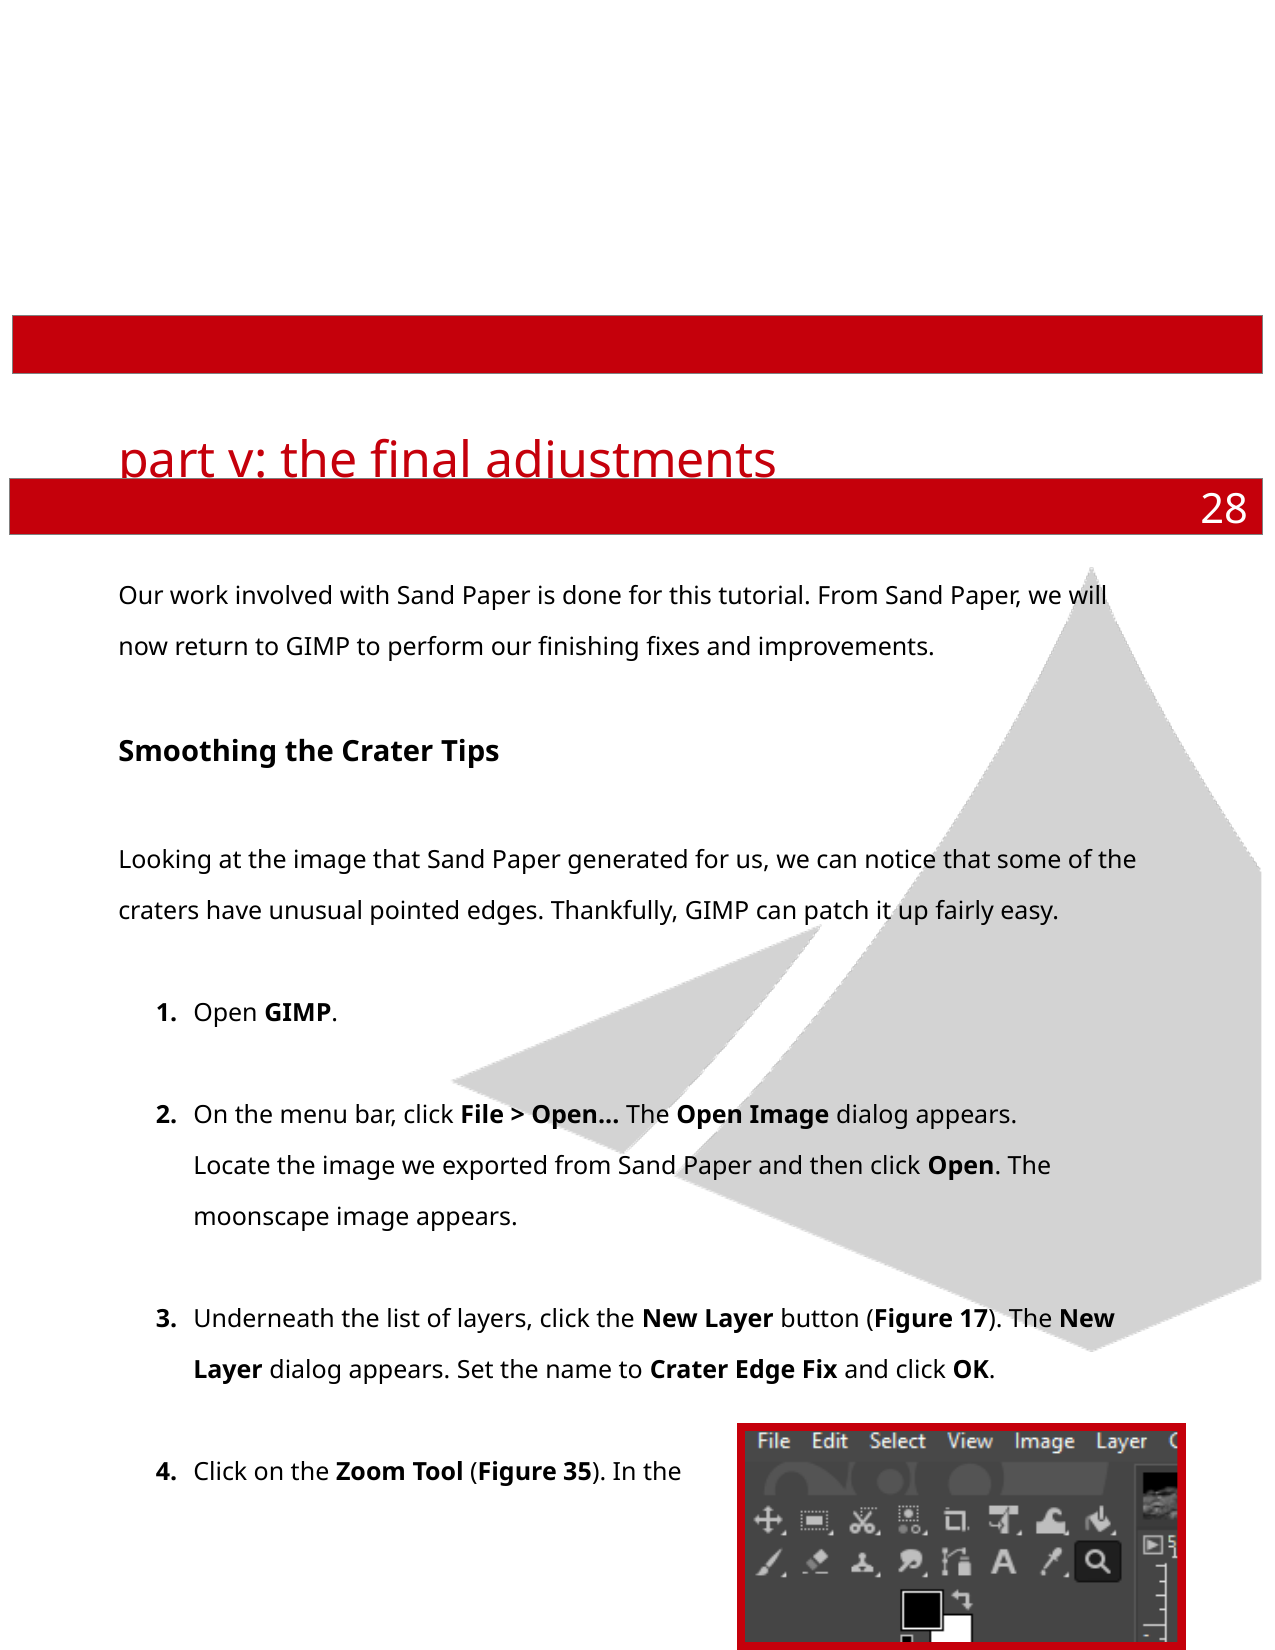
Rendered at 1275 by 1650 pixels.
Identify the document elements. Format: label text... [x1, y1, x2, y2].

text part v: the final adjustments [118, 424, 1157, 478]
list On the menu bar, click File > Open... The Open Image dialog appears. [156, 1096, 428, 1131]
list now look similar to Figure 24. If it does not, feel free to undo and [428, 538, 1262, 1372]
list Open GIMP. [156, 994, 428, 1028]
list Click on the Zoom Tool (Figure 35). In the [156, 1454, 737, 1488]
picture [745, 1431, 1178, 1642]
text Looking at the image that Sand Paper generated for us, we can notice that some of the craters have unusual pointed edges. Thankfully, GIMP can patch it up fairly easy. [118, 841, 428, 926]
list Locate the image we exported from Sand Paper and then click Open. The moonscape image appears. [156, 1147, 428, 1233]
list Underneath the list of layers, click the New Layer button (Figure 17). The New Layer dialog appears. Set the name to Crater Edge Fix and click OK. [156, 1301, 1157, 1386]
text Our work involved with Sand Paper is done for this tutorial. From Sand Paper, we will now return to GIMP to perform our finishing fixes and improvements. [118, 578, 428, 663]
text Smoothing the Crater Tips [118, 731, 428, 770]
